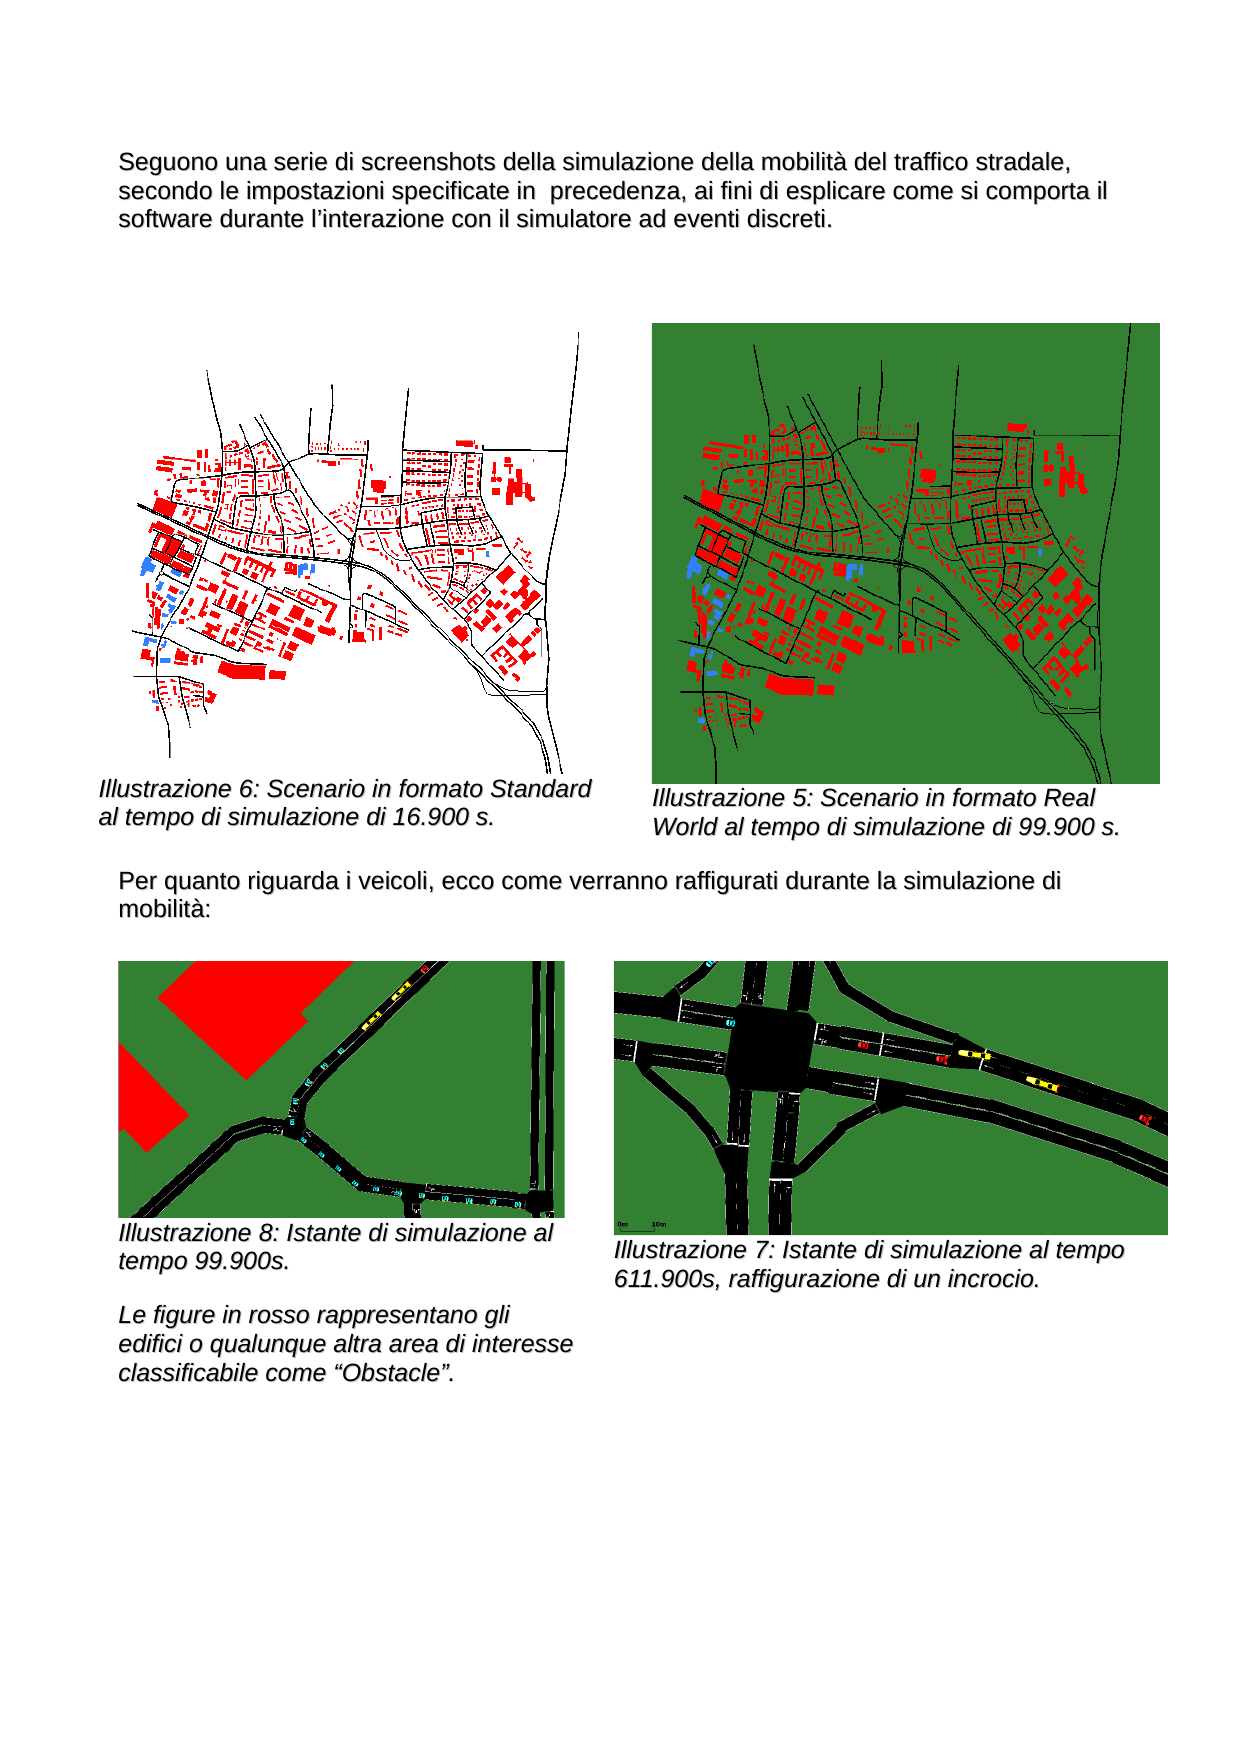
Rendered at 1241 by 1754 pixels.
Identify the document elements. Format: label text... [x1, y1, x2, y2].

text Per quanto riguarda i veicoli, ecco come verranno raffigurati durante la simulazione di mobilità: [118, 866, 1122, 923]
text Le figure in rosso rappresentano gli edifici o qualunque altra area di interesse classificabile come “Obstacle”. [118, 1300, 578, 1386]
picture [613, 961, 1168, 1236]
text Illustrazione 5: Scenario in formato Real World al tempo di simulazione di 99.900 s. [652, 784, 1160, 841]
text Illustrazione 8: Istante di simulazione al tempo 99.900s. [118, 961, 578, 1275]
text Illustrazione 7: Istante di simulazione al tempo 611.900s, raffigurazione di un incrocio. [614, 1236, 1168, 1293]
text Seguono una serie di screenshots della simulazione della mobilità del traffico stradale, secondo le impostazioni specificate in precedenza, ai fini di esplicare come si comporta il software durante l’interazione con il simulatore ad eventi discreti. [118, 147, 1122, 233]
picture [651, 323, 1160, 784]
picture [98, 331, 605, 774]
text Illustrazione 6: Scenario in formato Standard al tempo di simulazione di 16.900 s. [98, 774, 604, 831]
